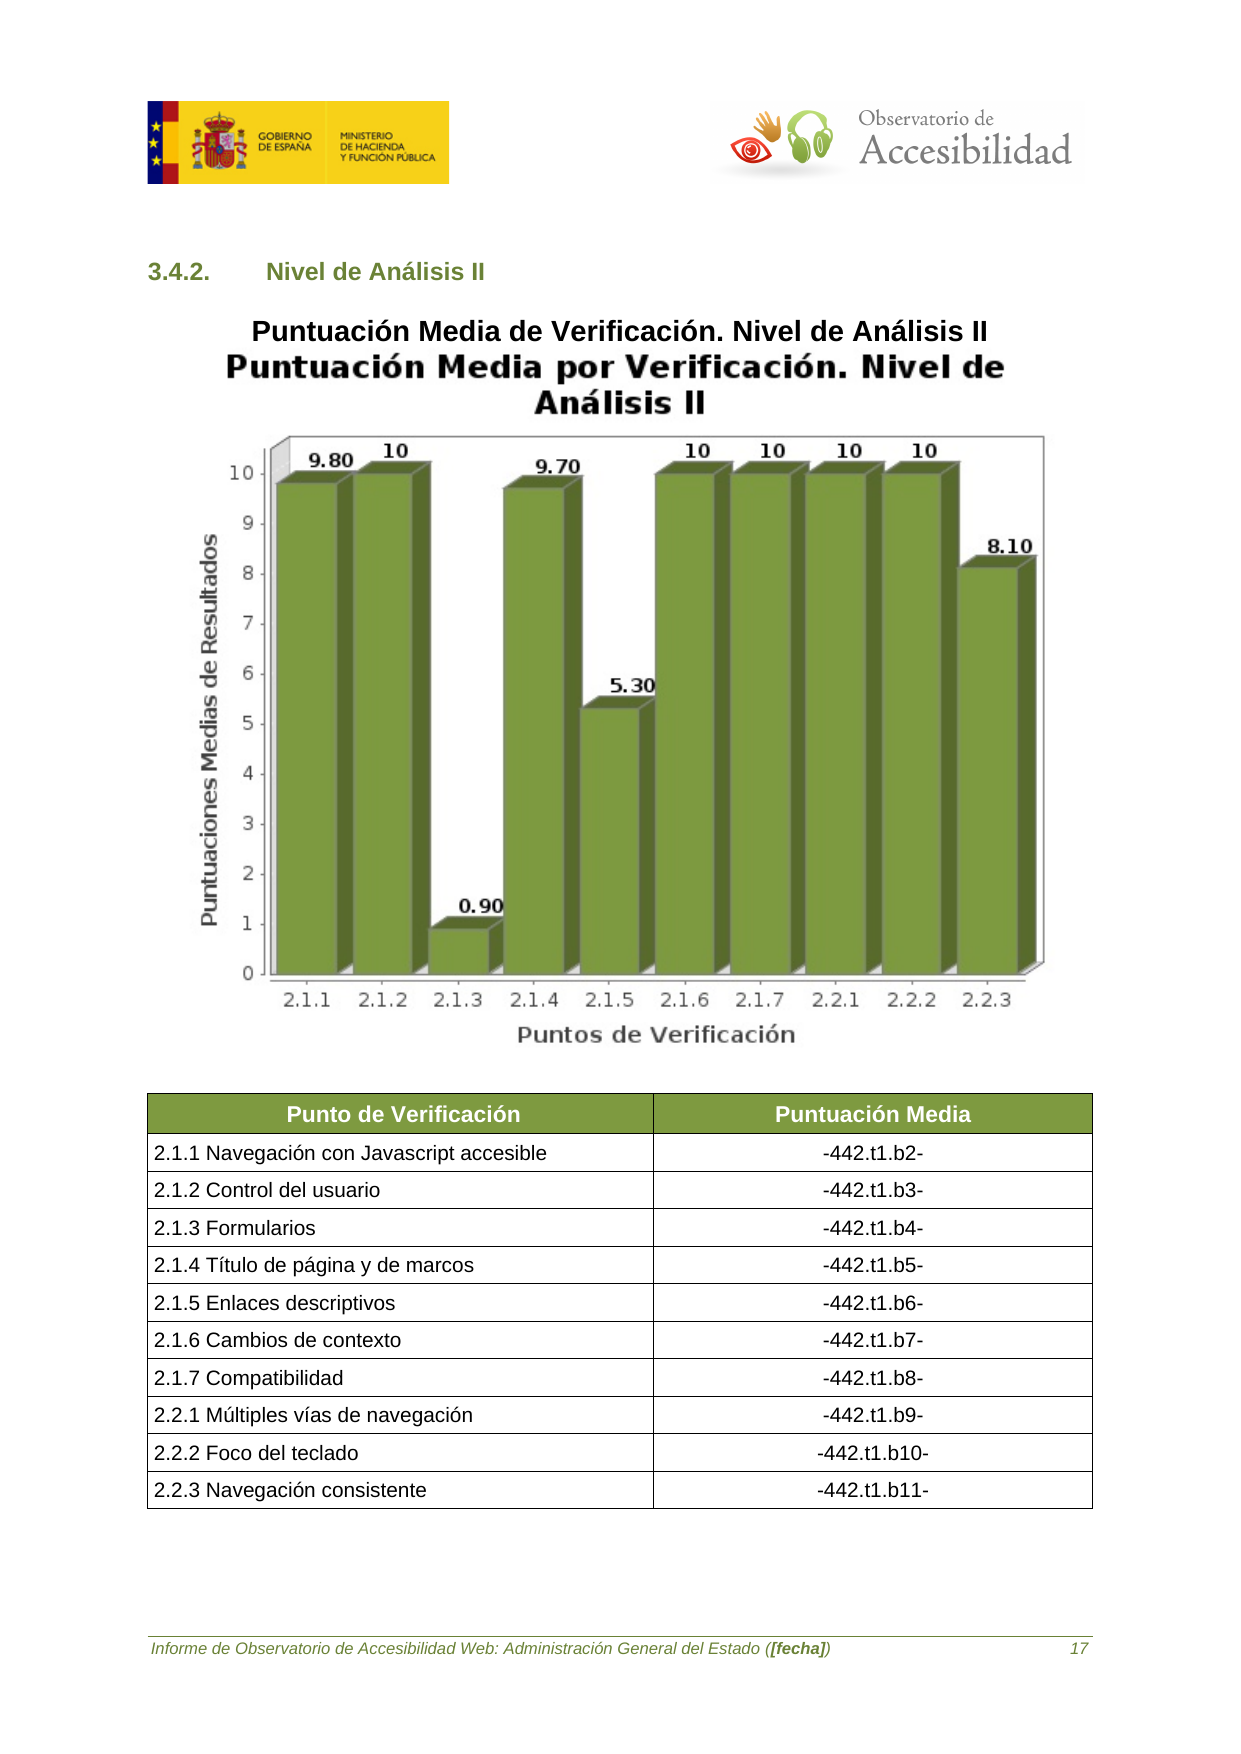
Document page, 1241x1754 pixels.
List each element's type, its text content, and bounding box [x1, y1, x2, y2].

table_cell -442.t1.b8- [654, 1359, 1092, 1396]
subtitle Nivel de Análisis II [148, 257, 1092, 286]
picture [147, 101, 450, 184]
table_cell 2.1.6 Cambios de contexto [148, 1322, 653, 1358]
table_cell 2.1.3 Formularios [148, 1209, 653, 1246]
picture [178, 347, 1062, 1057]
table_cell 2.1.2 Control del usuario [148, 1172, 653, 1208]
table_cell -442.t1.b11- [654, 1472, 1092, 1508]
table_cell -442.t1.b3- [654, 1172, 1092, 1208]
table_cell 2.2.1 Múltiples vías de navegación [148, 1397, 653, 1433]
table_cell 2.1.1 Navegación con Javascript accesible [148, 1134, 653, 1171]
text Puntuación Media de Verificación. Nivel de Análisis II [148, 314, 1092, 347]
table_cell -442.t1.b5- [654, 1247, 1092, 1283]
table_cell -442.t1.b9- [654, 1397, 1092, 1433]
table_cell 2.2.3 Navegación consistente [148, 1472, 653, 1508]
table_cell -442.t1.b7- [654, 1322, 1092, 1358]
picture [710, 101, 1086, 184]
table_header Puntuación Media [654, 1094, 1092, 1133]
table_cell -442.t1.b2- [654, 1134, 1092, 1171]
table_header Punto de Verificación [148, 1094, 653, 1133]
table_cell -442.t1.b6- [654, 1284, 1092, 1321]
table_cell -442.t1.b4- [654, 1209, 1092, 1246]
table_cell 2.1.4 Título de página y de marcos [148, 1247, 653, 1283]
table_cell 2.1.5 Enlaces descriptivos [148, 1284, 653, 1321]
table_cell 2.1.7 Compatibilidad [148, 1359, 653, 1396]
table_cell 2.2.2 Foco del teclado [148, 1434, 653, 1471]
table_cell -442.t1.b10- [654, 1434, 1092, 1471]
